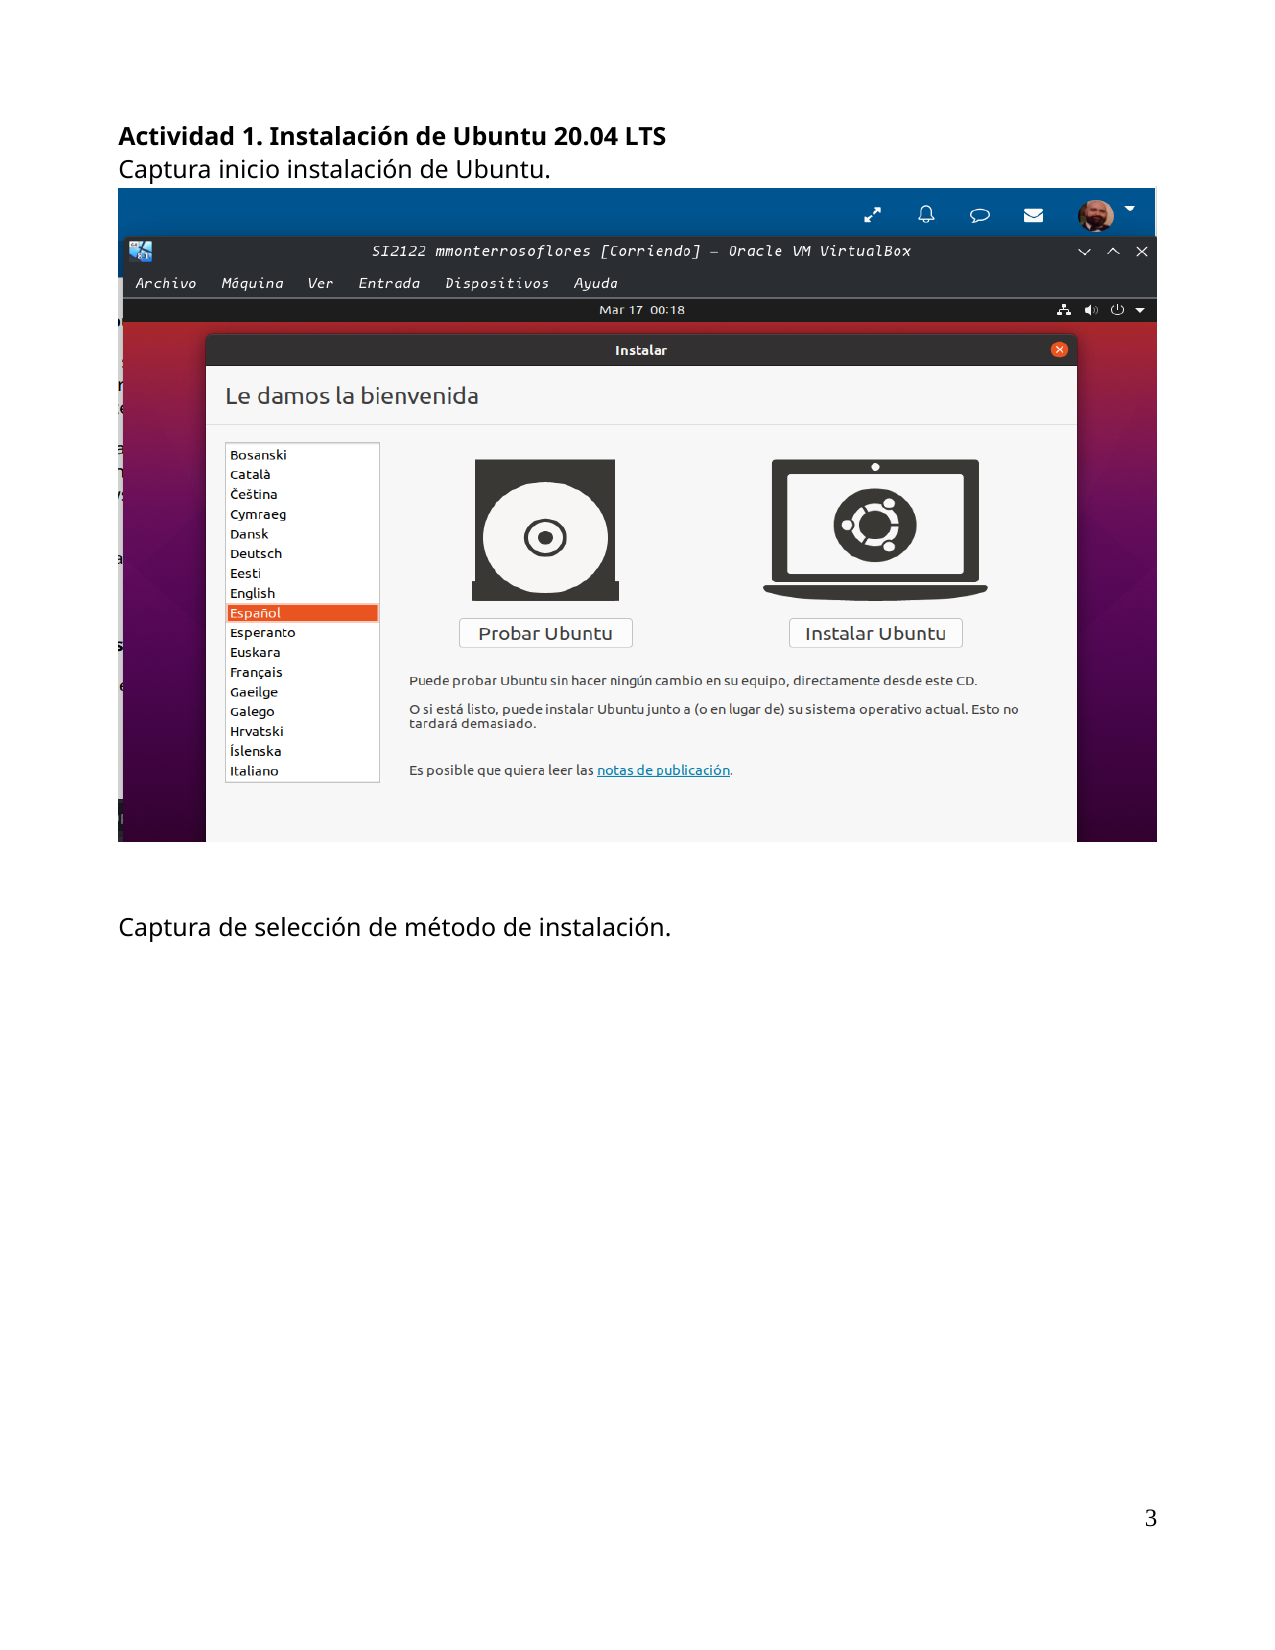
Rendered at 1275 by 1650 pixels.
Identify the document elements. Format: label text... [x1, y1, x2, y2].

text Captura inicio instalación de Ubuntu. [118, 152, 1157, 186]
text Actividad 1. Instalación de Ubuntu 20.04 LTS [118, 118, 1157, 152]
table_header [118, 842, 1157, 876]
text Captura de selección de método de instalación. [118, 910, 1157, 944]
picture [118, 186, 1157, 842]
